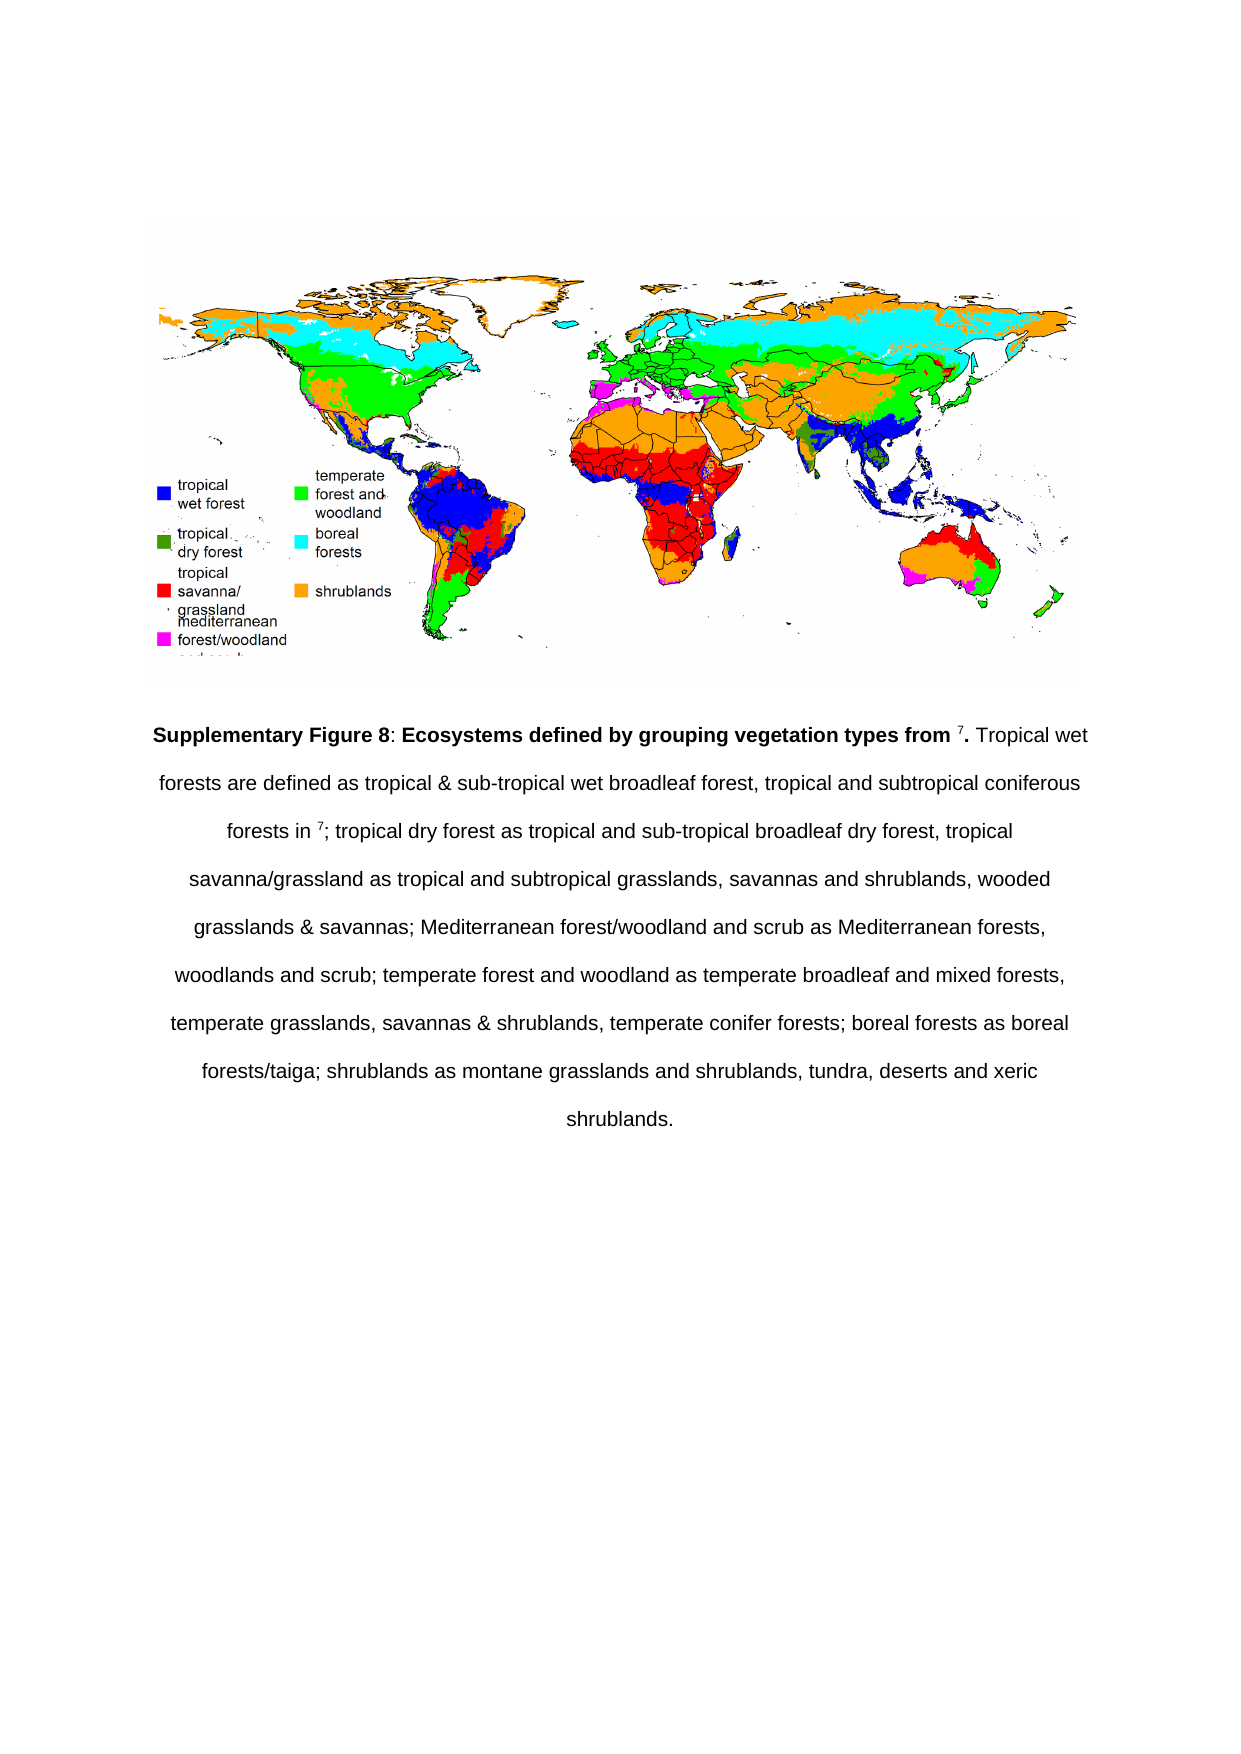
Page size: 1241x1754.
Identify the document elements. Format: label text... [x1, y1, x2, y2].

text Supplementary Figure 8: Ecosystems defined by grouping vegetation types from 7. Tropical wet forests are defined as tropical & sub-tropical wet broadleaf forest, tropical and subtropical coniferous forests in 7; tropical dry forest as tropical and sub-tropical broadleaf dry forest, tropical savanna/grassland as tropical and subtropical grasslands, savannas and shrublands, wooded grasslands & savannas; Mediterranean forest/woodland and scrub as Mediterranean forests, woodlands and scrub; temperate forest and woodland as temperate broadleaf and mixed forests, temperate grasslands, savannas & shrublands, temperate conifer forests; boreal forests as boreal forests/taiga; shrublands as montane grasslands and shrublands, tundra, deserts and xeric shrublands. [150, 723, 1090, 1131]
picture [150, 223, 1076, 687]
